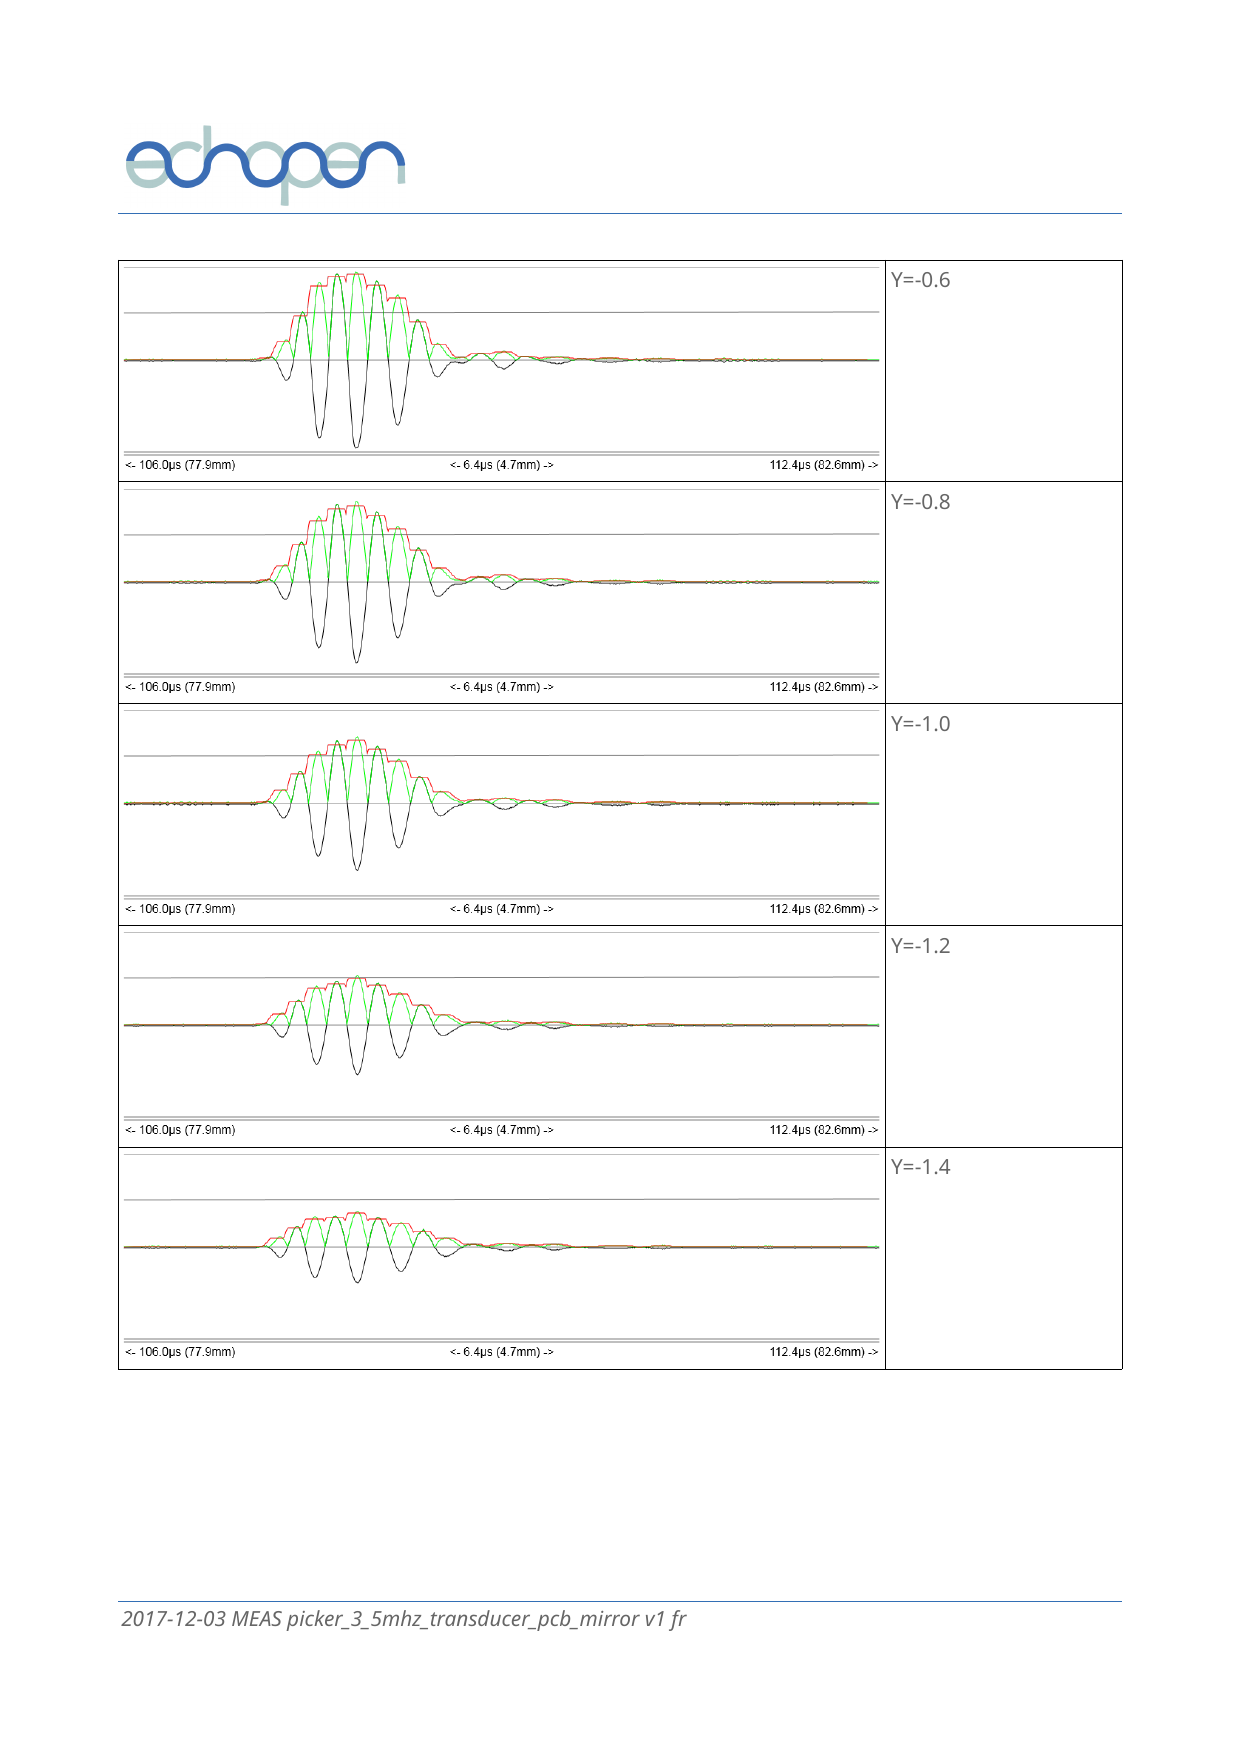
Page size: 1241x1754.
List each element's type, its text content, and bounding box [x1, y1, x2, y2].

table_cell [119, 261, 885, 481]
table_cell Y=-0.8 [886, 482, 1122, 703]
picture [123, 708, 880, 920]
picture [123, 487, 880, 698]
table_cell Y=-1.4 [886, 1148, 1122, 1368]
picture [123, 123, 407, 208]
table_cell Y=-1.2 [886, 926, 1122, 1147]
table_cell Y=-0.6 [886, 261, 1122, 481]
table_cell [119, 1148, 885, 1368]
table_cell [119, 482, 885, 703]
table_cell Y=-1.0 [886, 704, 1122, 925]
picture [123, 265, 880, 476]
table_cell [119, 926, 885, 1147]
picture [123, 1152, 880, 1363]
table_cell [119, 704, 885, 925]
picture [123, 930, 880, 1141]
